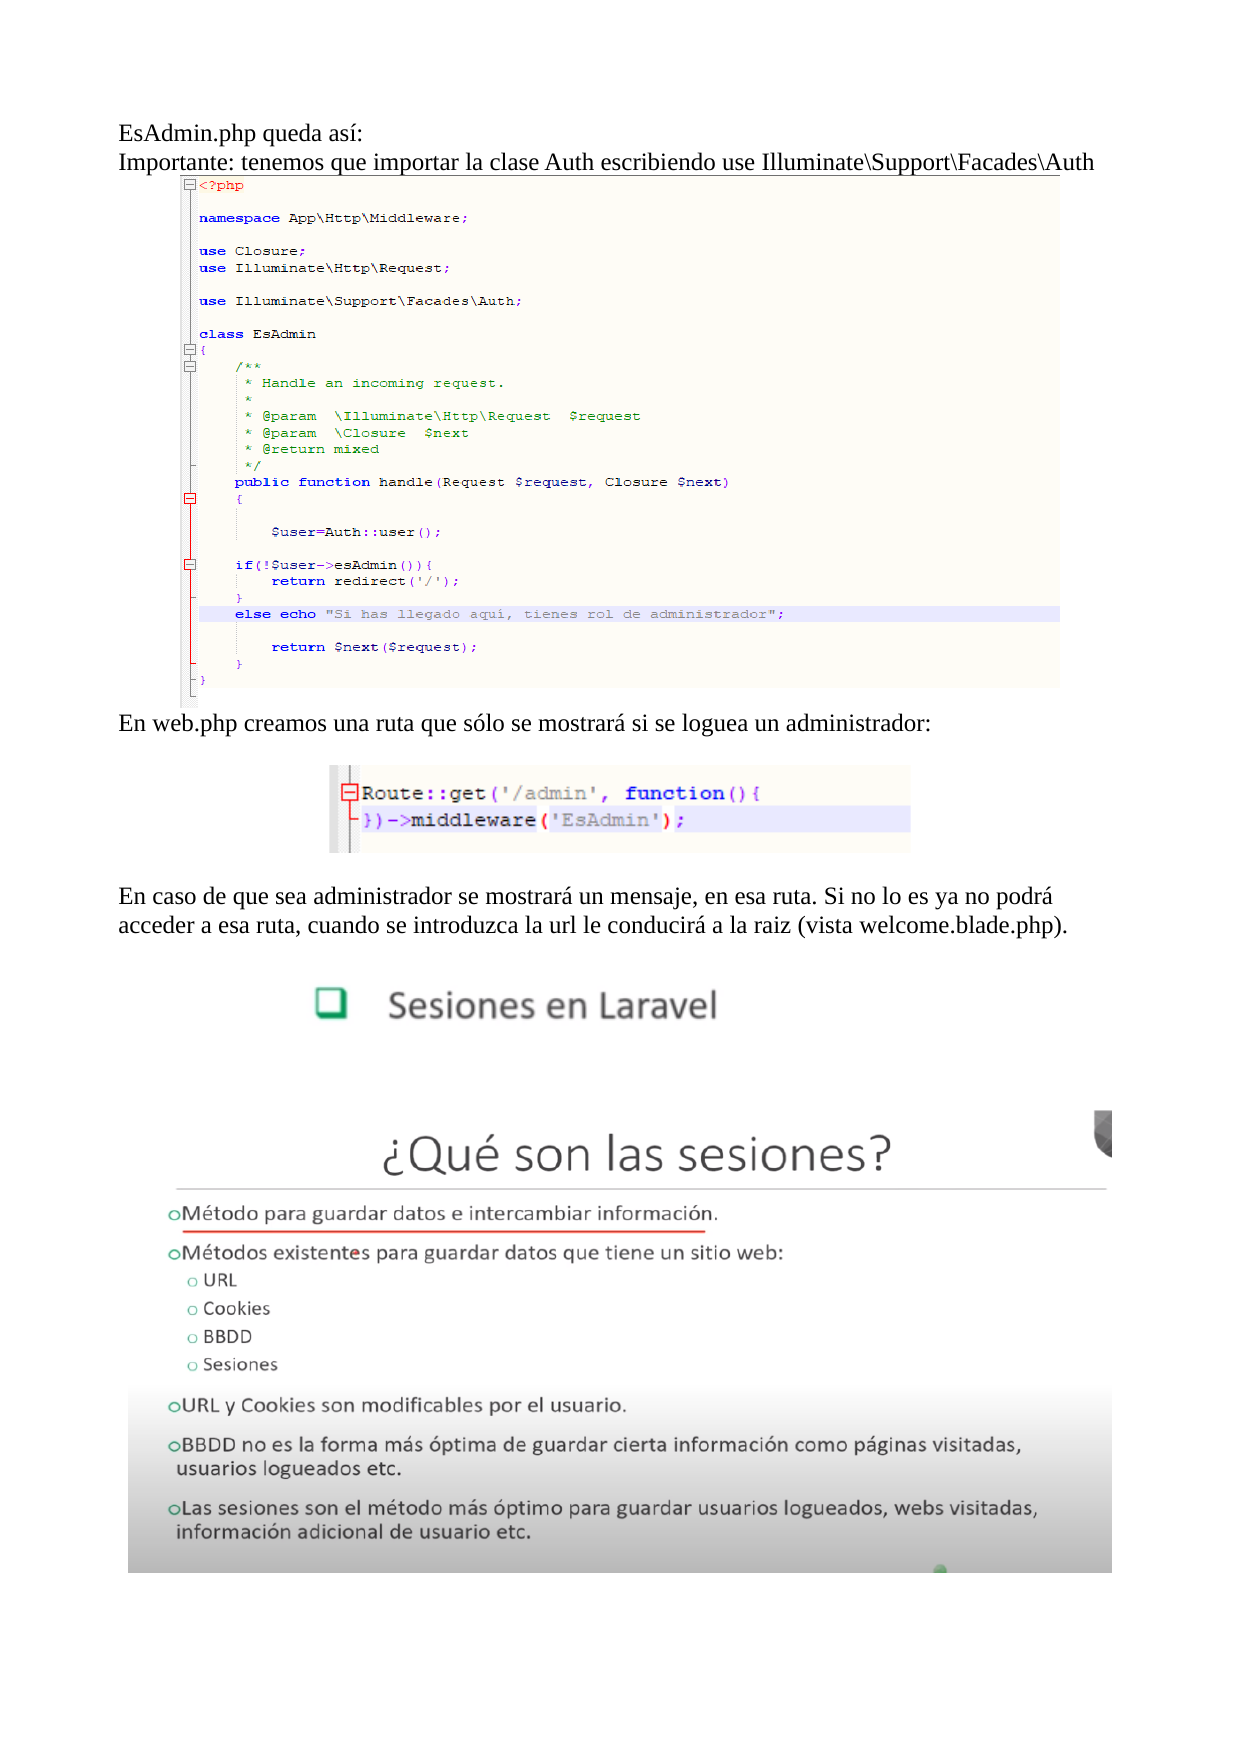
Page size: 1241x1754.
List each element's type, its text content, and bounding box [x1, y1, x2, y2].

picture [128, 1110, 1112, 1573]
picture [180, 175, 1060, 708]
picture [271, 967, 969, 1082]
text EsAdmin.php queda así: [118, 118, 1122, 147]
text En web.php creamos una ruta que sólo se mostrará si se loguea un administrador: [118, 176, 1122, 736]
text En caso de que sea administrador se mostrará un mensaje, en esa ruta. Si no lo es ya no podrá acceder a esa ruta, cuando se introduzca la url le conducirá a la raiz (vista welcome.blade.php). [118, 881, 1122, 939]
text Importante: tenemos que importar la clase Auth escribiendo use Illuminate\Support\Facades\Auth [118, 147, 1122, 176]
picture [329, 765, 911, 853]
